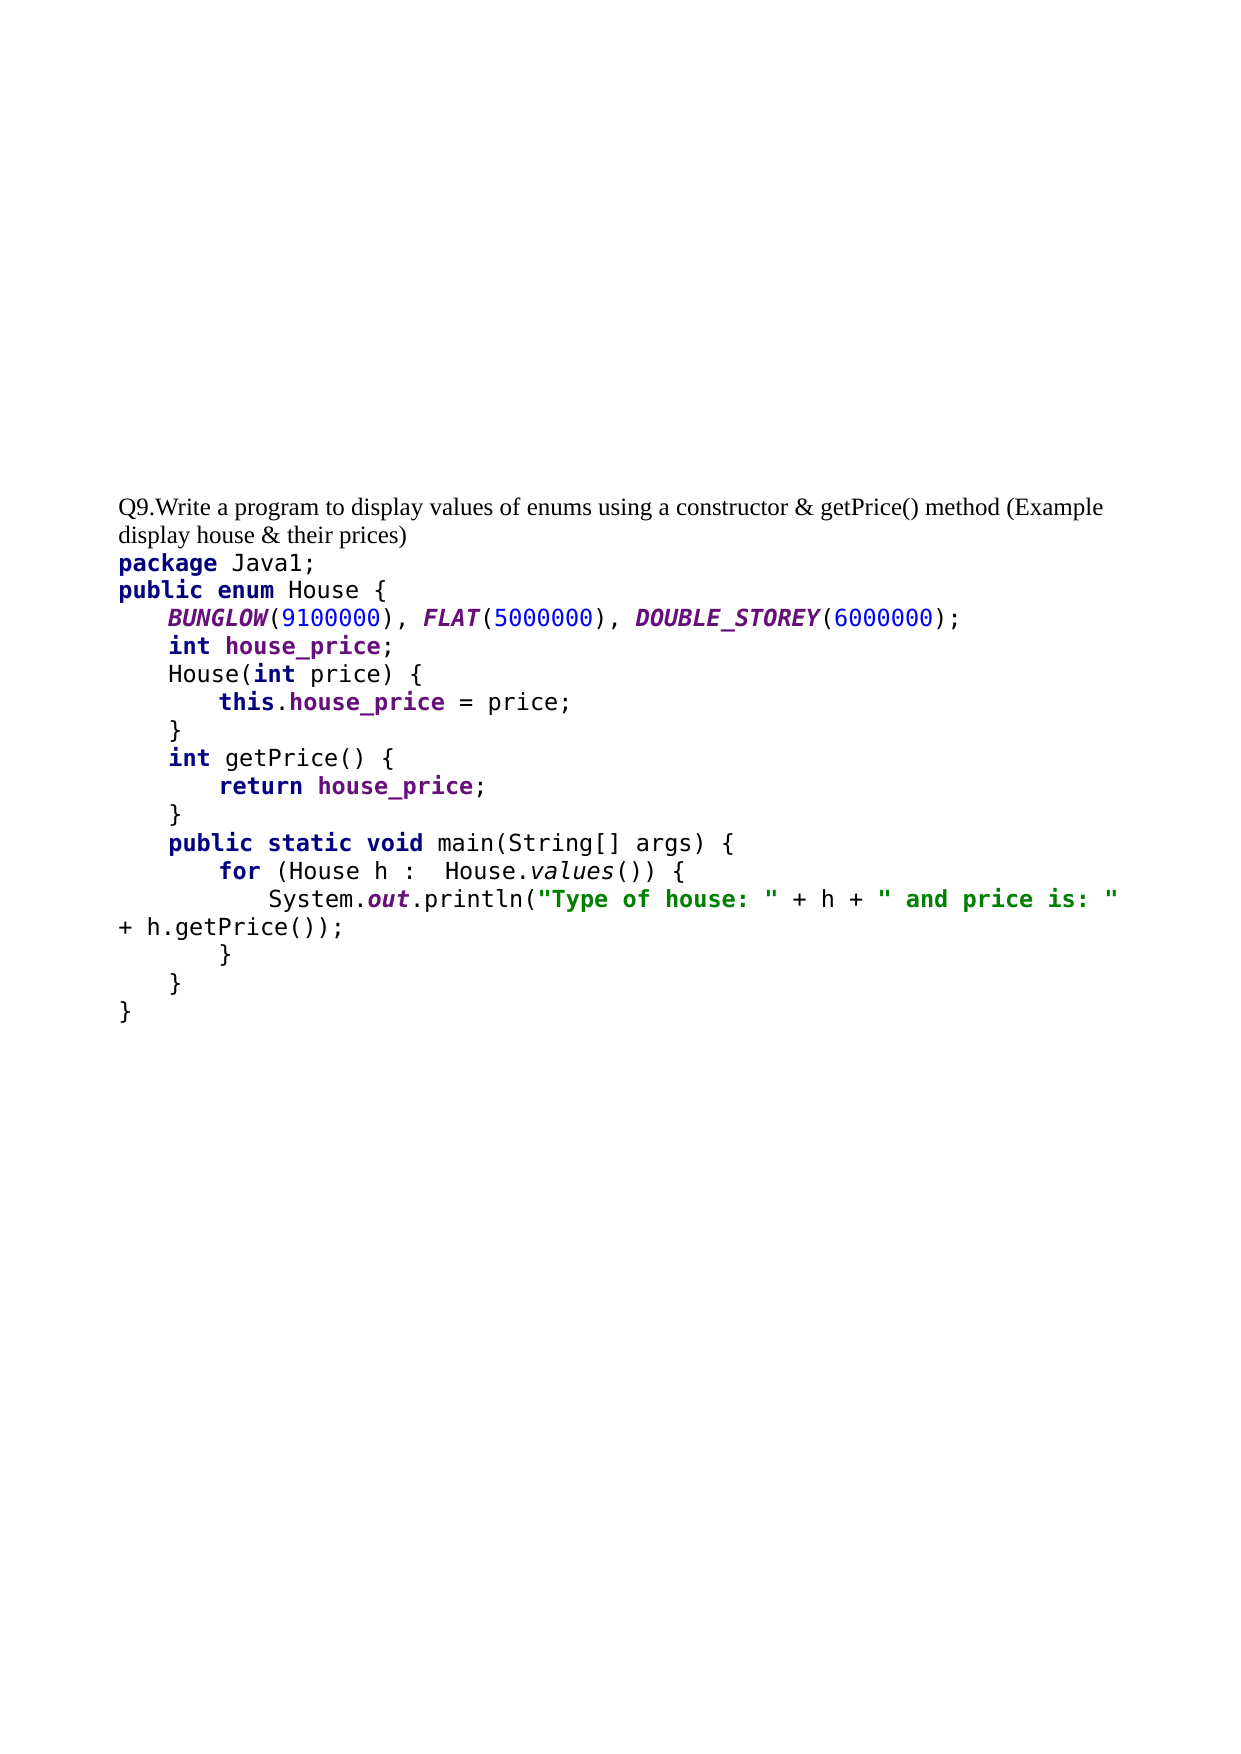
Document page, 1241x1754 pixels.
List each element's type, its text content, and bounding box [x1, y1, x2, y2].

text BUNGLOW(9100000), FLAT(5000000), DOUBLE_STOREY(6000000); [118, 604, 1122, 632]
text int house_price; [118, 632, 1122, 660]
text for (House h : House.values()) { [118, 857, 1122, 885]
text } [118, 969, 1122, 997]
text package Java1; [118, 549, 1122, 577]
text return house_price; [118, 773, 1122, 801]
text } [118, 717, 1122, 745]
text this.house_price = price; [118, 688, 1122, 717]
text } [118, 997, 1122, 1024]
text public enum House { [118, 577, 1122, 604]
text System.out.println("Type of house: " + h + " and price is: " + h.getPrice()); [118, 885, 1122, 941]
text public static void main(String[] args) { [118, 829, 1122, 857]
text } [118, 941, 1122, 969]
text Q9.Write a program to display values of enums using a constructor & getPrice() method (Example display house & their prices) [118, 492, 1122, 549]
text House(int price) { [118, 660, 1122, 688]
text } [118, 801, 1122, 829]
text int getPrice() { [118, 745, 1122, 773]
